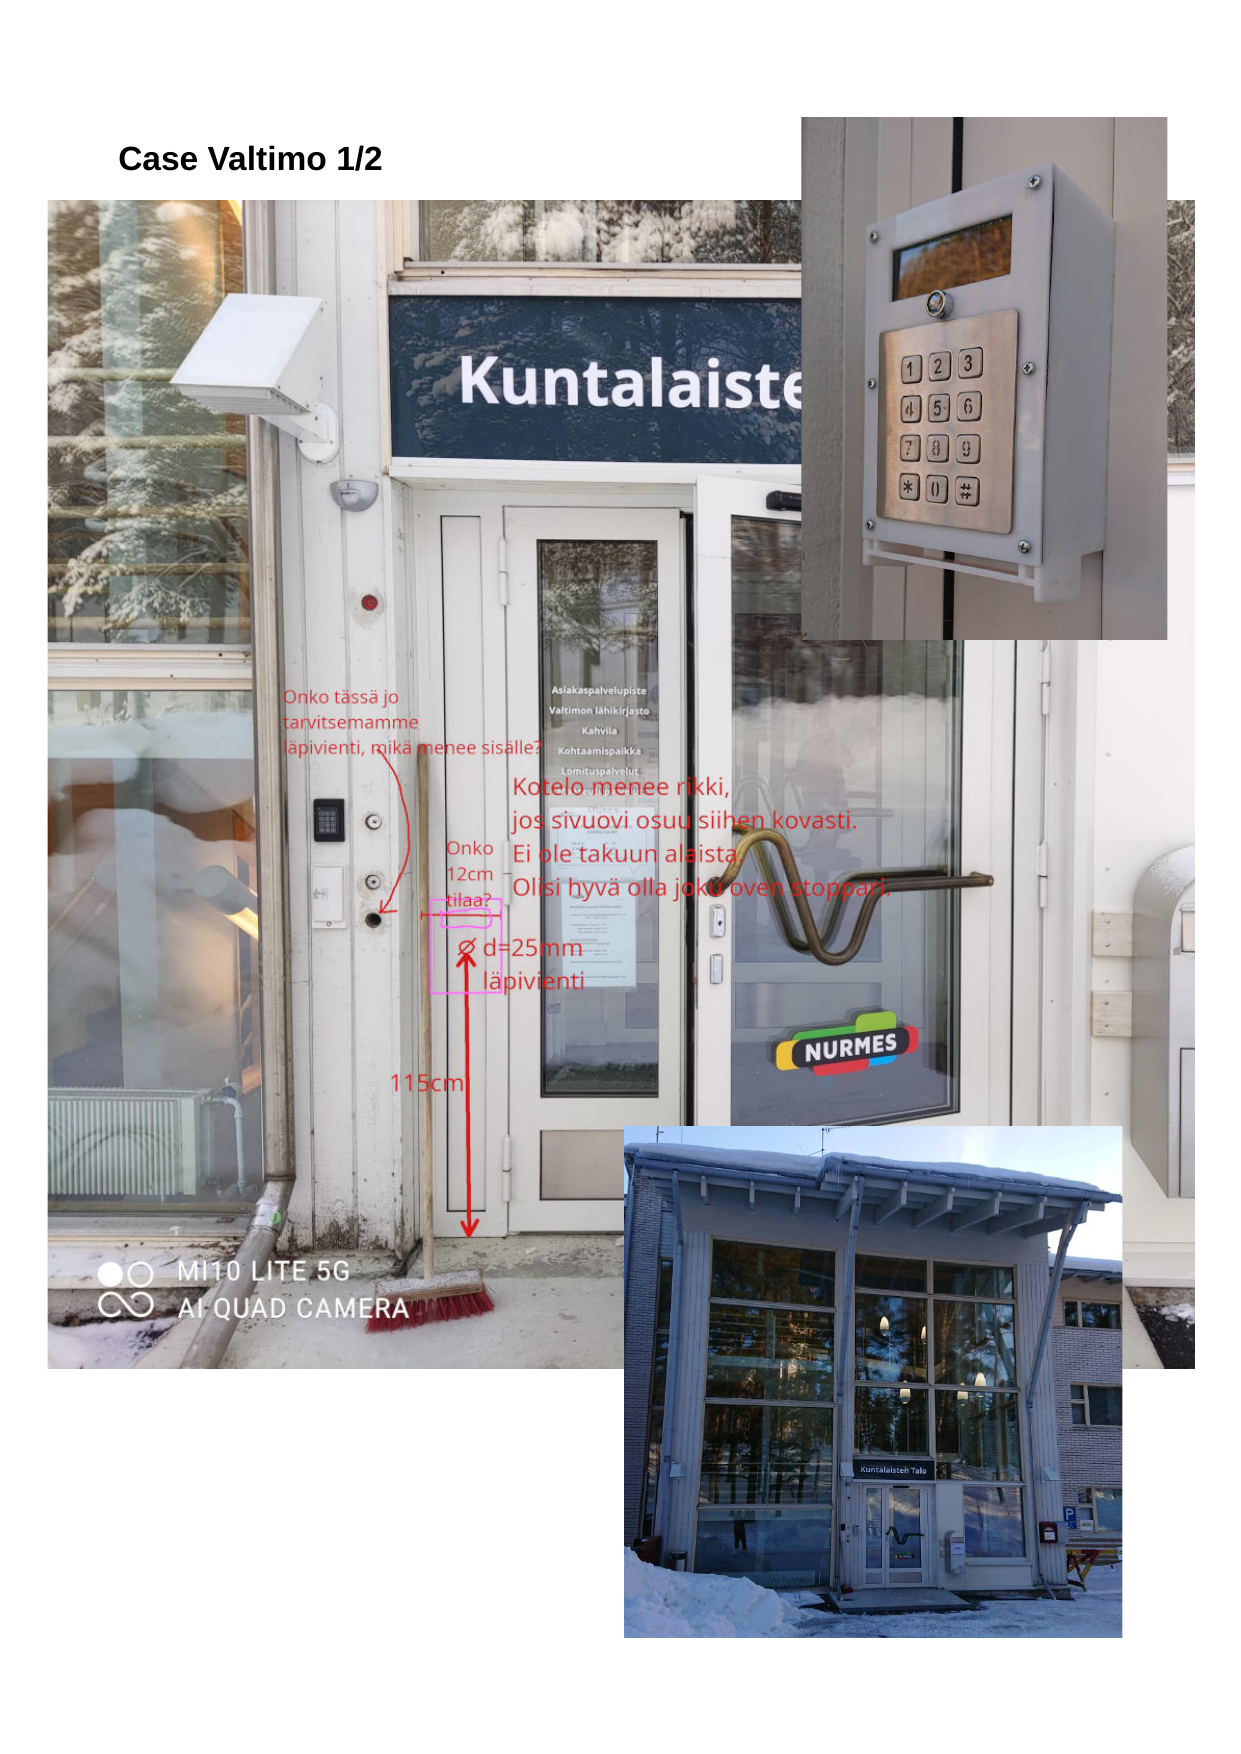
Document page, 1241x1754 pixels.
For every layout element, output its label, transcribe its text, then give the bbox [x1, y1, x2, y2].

subtitle Case Valtimo 1/2 [118, 139, 801, 178]
picture [801, 117, 1168, 640]
picture [624, 1126, 1123, 1638]
